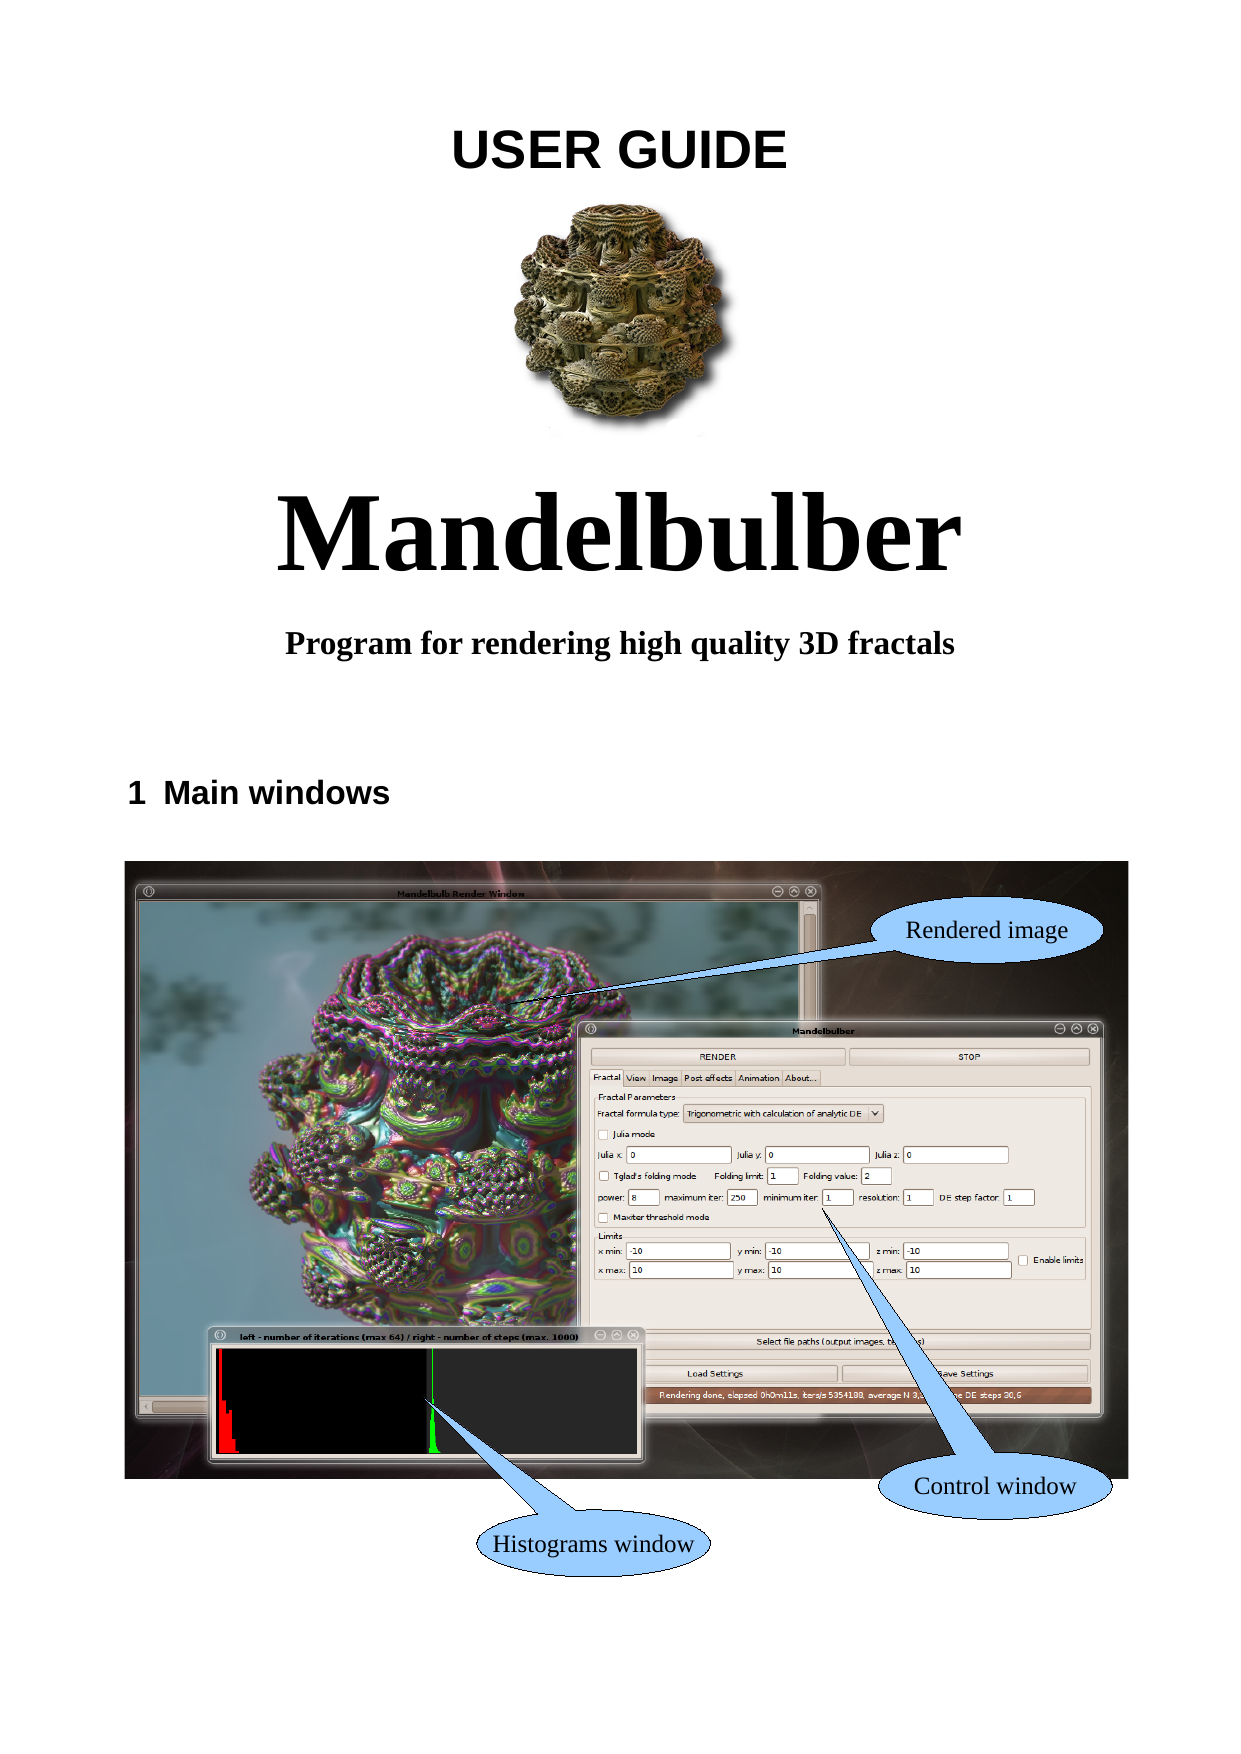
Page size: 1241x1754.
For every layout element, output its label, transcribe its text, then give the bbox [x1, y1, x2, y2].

subtitle Main windows [118, 773, 1122, 812]
text Program for rendering high quality 3D fractals [118, 623, 1122, 662]
picture [498, 194, 741, 437]
text Mandelbulber [118, 465, 1122, 594]
text USER GUIDE [118, 118, 1122, 180]
picture [124, 861, 1129, 1479]
